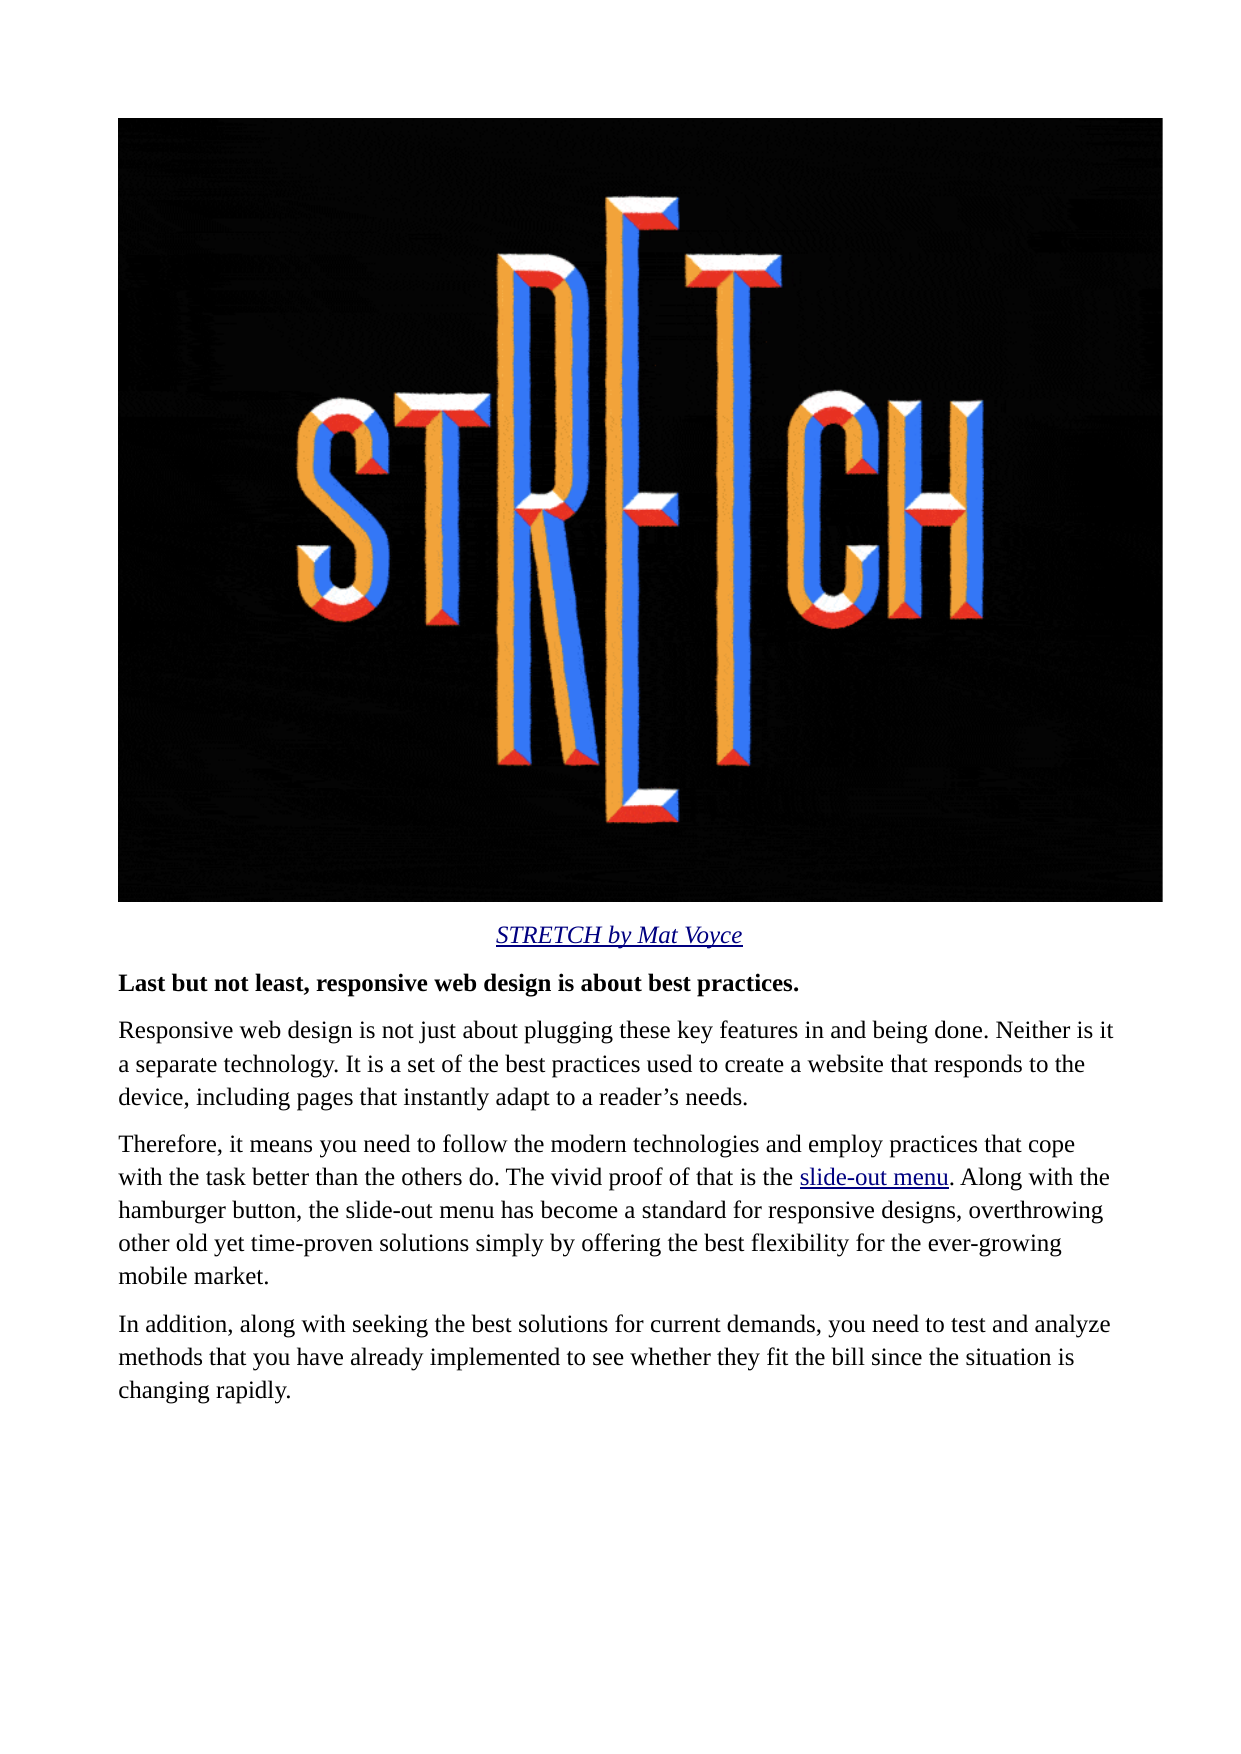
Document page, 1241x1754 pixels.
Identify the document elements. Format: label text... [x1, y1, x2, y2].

text In addition, along with seeking the best solutions for current demands, you need to test and analyze methods that you have already implemented to see whether they fit the bill since the situation is changing rapidly. [118, 1309, 1122, 1404]
picture [118, 118, 1163, 902]
text Responsive web design is not just about plugging these key features in and being done. Neither is it a separate technology. It is a set of the best practices used to create a website that responds to the device, including pages that instantly adapt to a reader’s needs. [118, 1016, 1122, 1110]
text Last but not least, responsive web design is about best practices. [118, 968, 1122, 997]
text STRETCH by Mat Voyce [118, 920, 1122, 949]
text Therefore, it means you need to follow the modern technologies and employ practices that cope with the task better than the others do. The vivid proof of that is the slide-out menu. Along with the hamburger button, the slide-out menu has become a standard for responsive designs, overthrowing other old yet time-proven solutions simply by offering the best flexibility for the ever-growing mobile market. [118, 1129, 1122, 1290]
